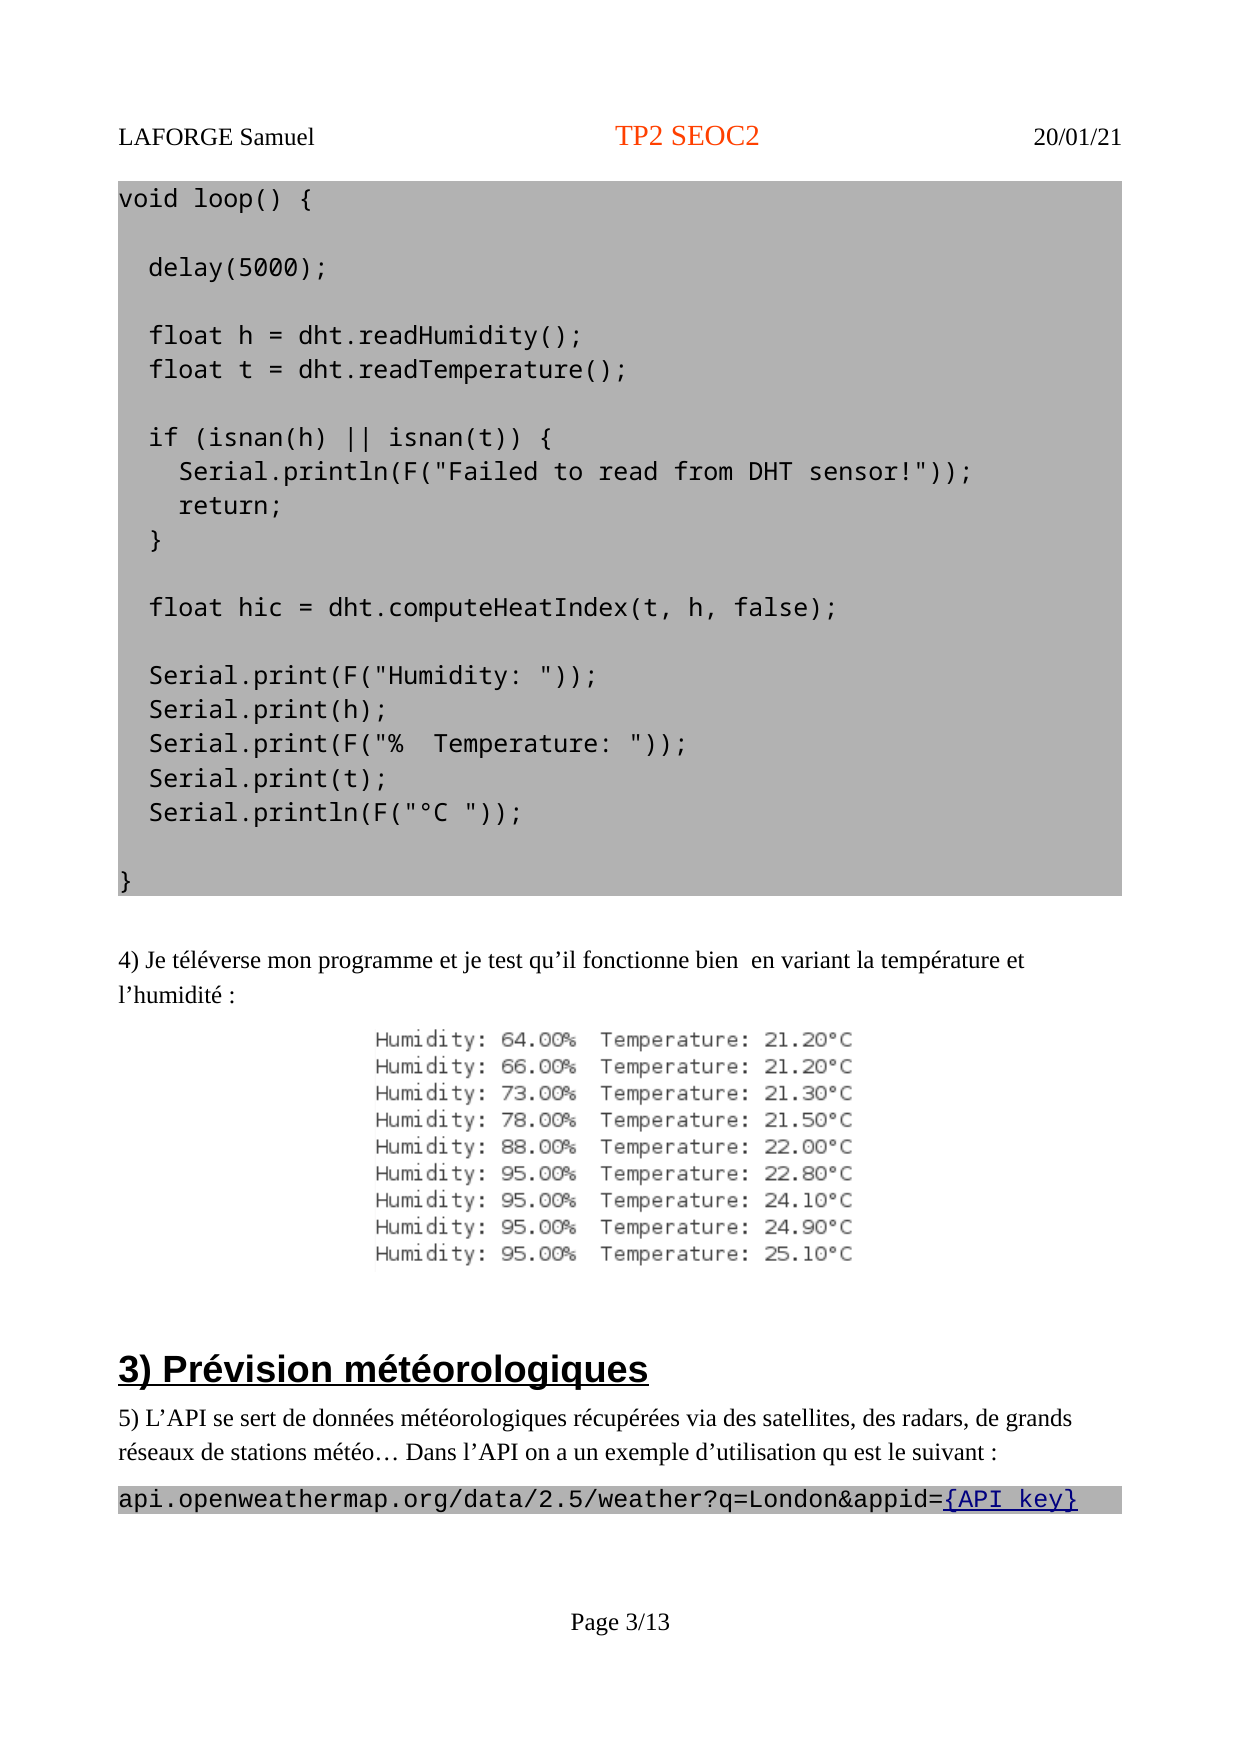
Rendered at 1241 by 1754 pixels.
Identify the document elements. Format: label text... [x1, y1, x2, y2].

text 4) Je téléverse mon programme et je test qu’il fonctionne bien en variant la température et l’humidité : [118, 946, 1122, 1009]
text float t = dht.readTemperature(); [118, 351, 1122, 386]
text } [118, 862, 1122, 896]
text Serial.print(t); [118, 760, 1122, 794]
text void loop() { [118, 181, 1122, 215]
text Serial.println(F("°C ")); [118, 794, 1122, 828]
text if (isnan(h) || isnan(t)) { [118, 419, 1122, 454]
picture [374, 1029, 866, 1272]
text return; [118, 488, 1122, 522]
text float hic = dht.computeHeatIndex(t, h, false); [118, 590, 1122, 624]
text } [118, 522, 1122, 556]
subtitle 3) Prévision météorologiques [118, 1347, 1122, 1390]
text float h = dht.readHumidity(); [118, 317, 1122, 351]
text Serial.print(F("% Temperature: ")); [118, 726, 1122, 760]
text Serial.print(h); [118, 692, 1122, 726]
text delay(5000); [118, 249, 1122, 283]
text 5) L’API se sert de données météorologiques récupérées via des satellites, des radars, de grands réseaux de stations météo… Dans l’API on a un exemple d’utilisation qu est le suivant : [118, 1403, 1122, 1466]
text Serial.print(F("Humidity: ")); [118, 658, 1122, 692]
text api.openweathermap.org/data/2.5/weather?q=London&appid={API key} [118, 1486, 1122, 1514]
text Serial.println(F("Failed to read from DHT sensor!")); [118, 454, 1122, 488]
